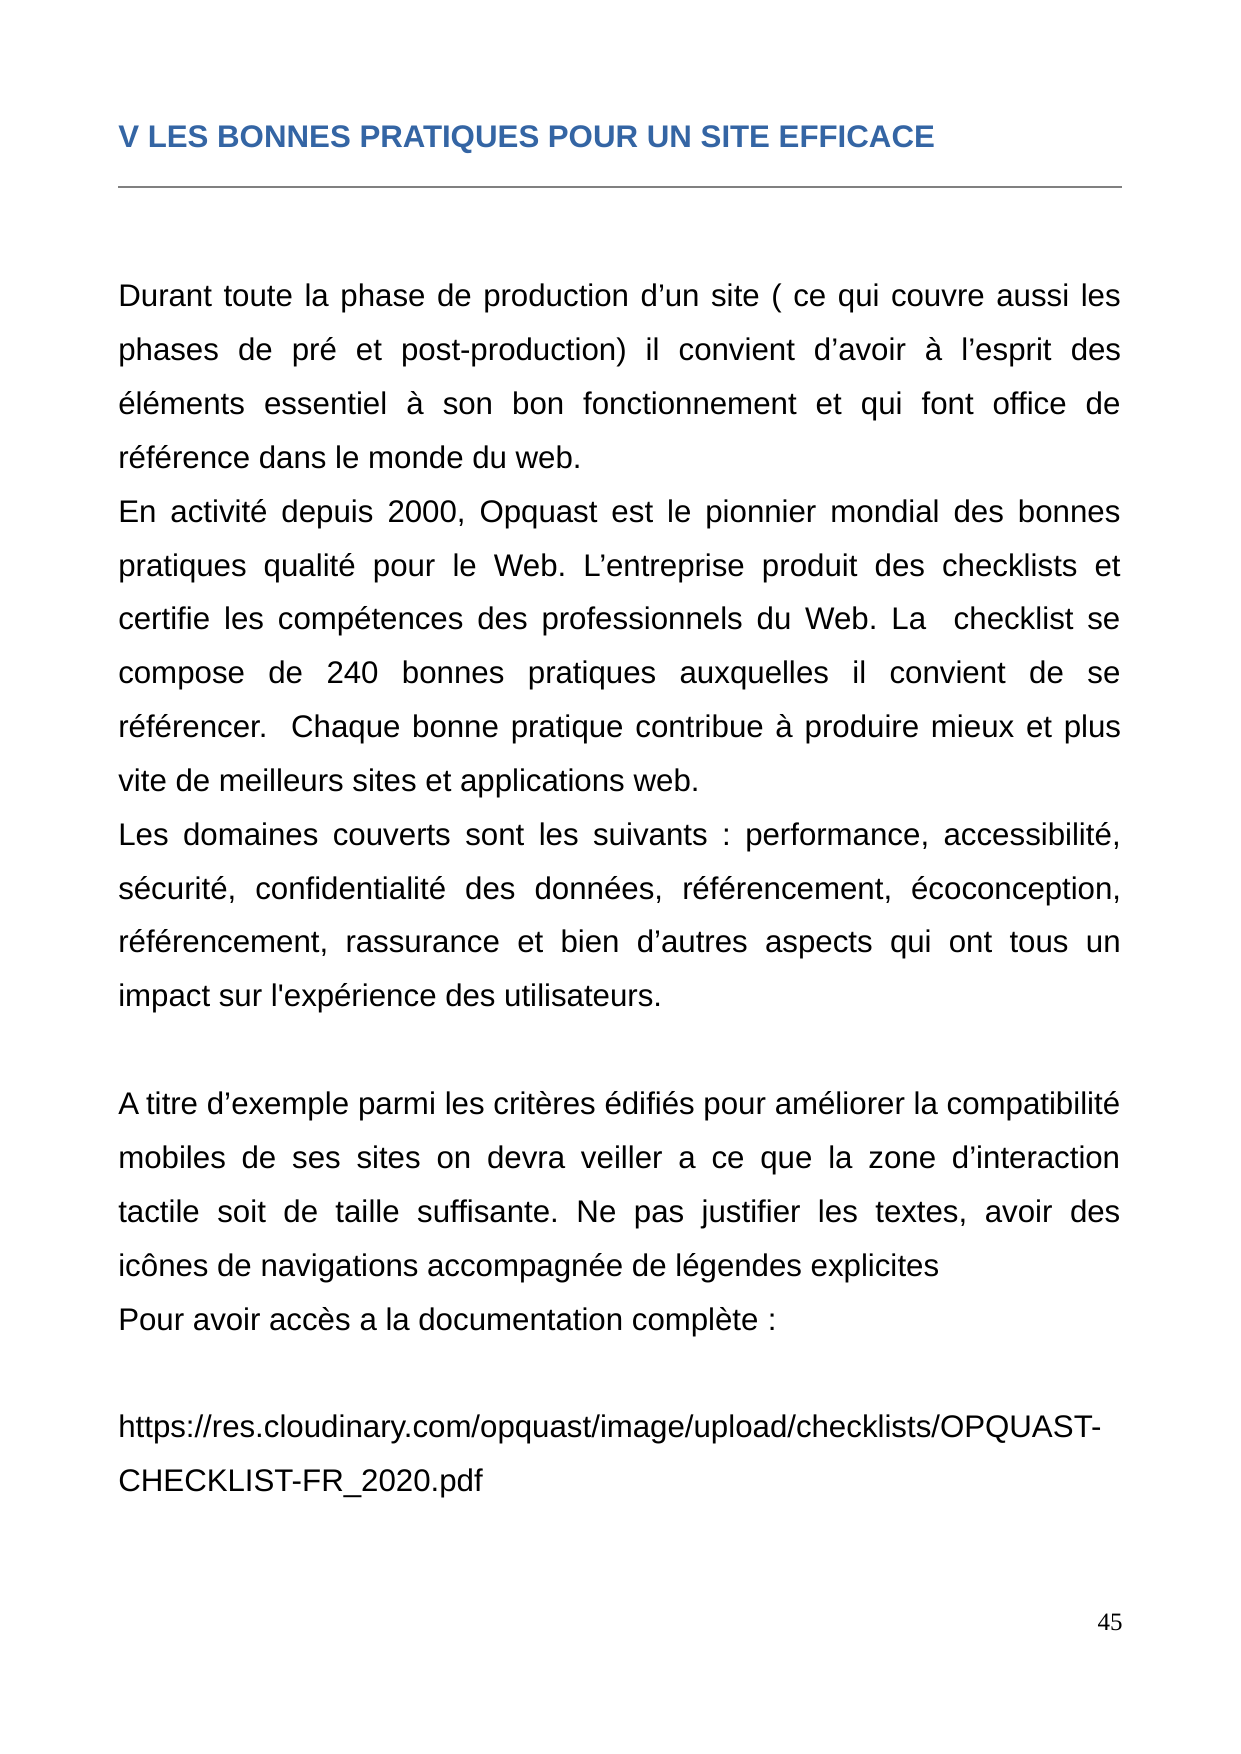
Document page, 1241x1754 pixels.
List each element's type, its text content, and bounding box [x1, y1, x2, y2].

text Durant toute la phase de production d’un site ( ce qui couvre aussi les phases de pré et post-production) il convient d’avoir à l’esprit des éléments essentiel à son bon fonctionnement et qui font office de référence dans le monde du web. [118, 277, 1122, 475]
text Pour avoir accès a la documentation complète : [118, 1301, 1122, 1336]
text En activité depuis 2000, Opquast est le pionnier mondial des bonnes pratiques qualité pour le Web. L’entreprise produit des checklists et certifie les compétences des professionnels du Web. La checklist se compose de 240 bonnes pratiques auxquelles il convient de se référencer. Chaque bonne pratique contribue à produire mieux et plus vite de meilleurs sites et applications web. [118, 493, 1122, 798]
text V LES BONNES PRATIQUES POUR UN SITE EFFICACE [118, 118, 1122, 154]
text https://res.cloudinary.com/opquast/image/upload/checklists/OPQUAST-CHECKLIST-FR_2020.pdf [118, 1408, 1122, 1498]
text Les domaines couverts sont les suivants : performance, accessibilité, sécurité, confidentialité des données, référencement, écoconception, référencement, rassurance et bien d’autres aspects qui ont tous un impact sur l'expérience des utilisateurs. [118, 816, 1122, 1013]
text A titre d’exemple parmi les critères édifiés pour améliorer la compatibilité mobiles de ses sites on devra veiller a ce que la zone d’interaction tactile soit de taille suffisante. Ne pas justifier les textes, avoir des icônes de navigations accompagnée de légendes explicites [118, 1085, 1122, 1283]
